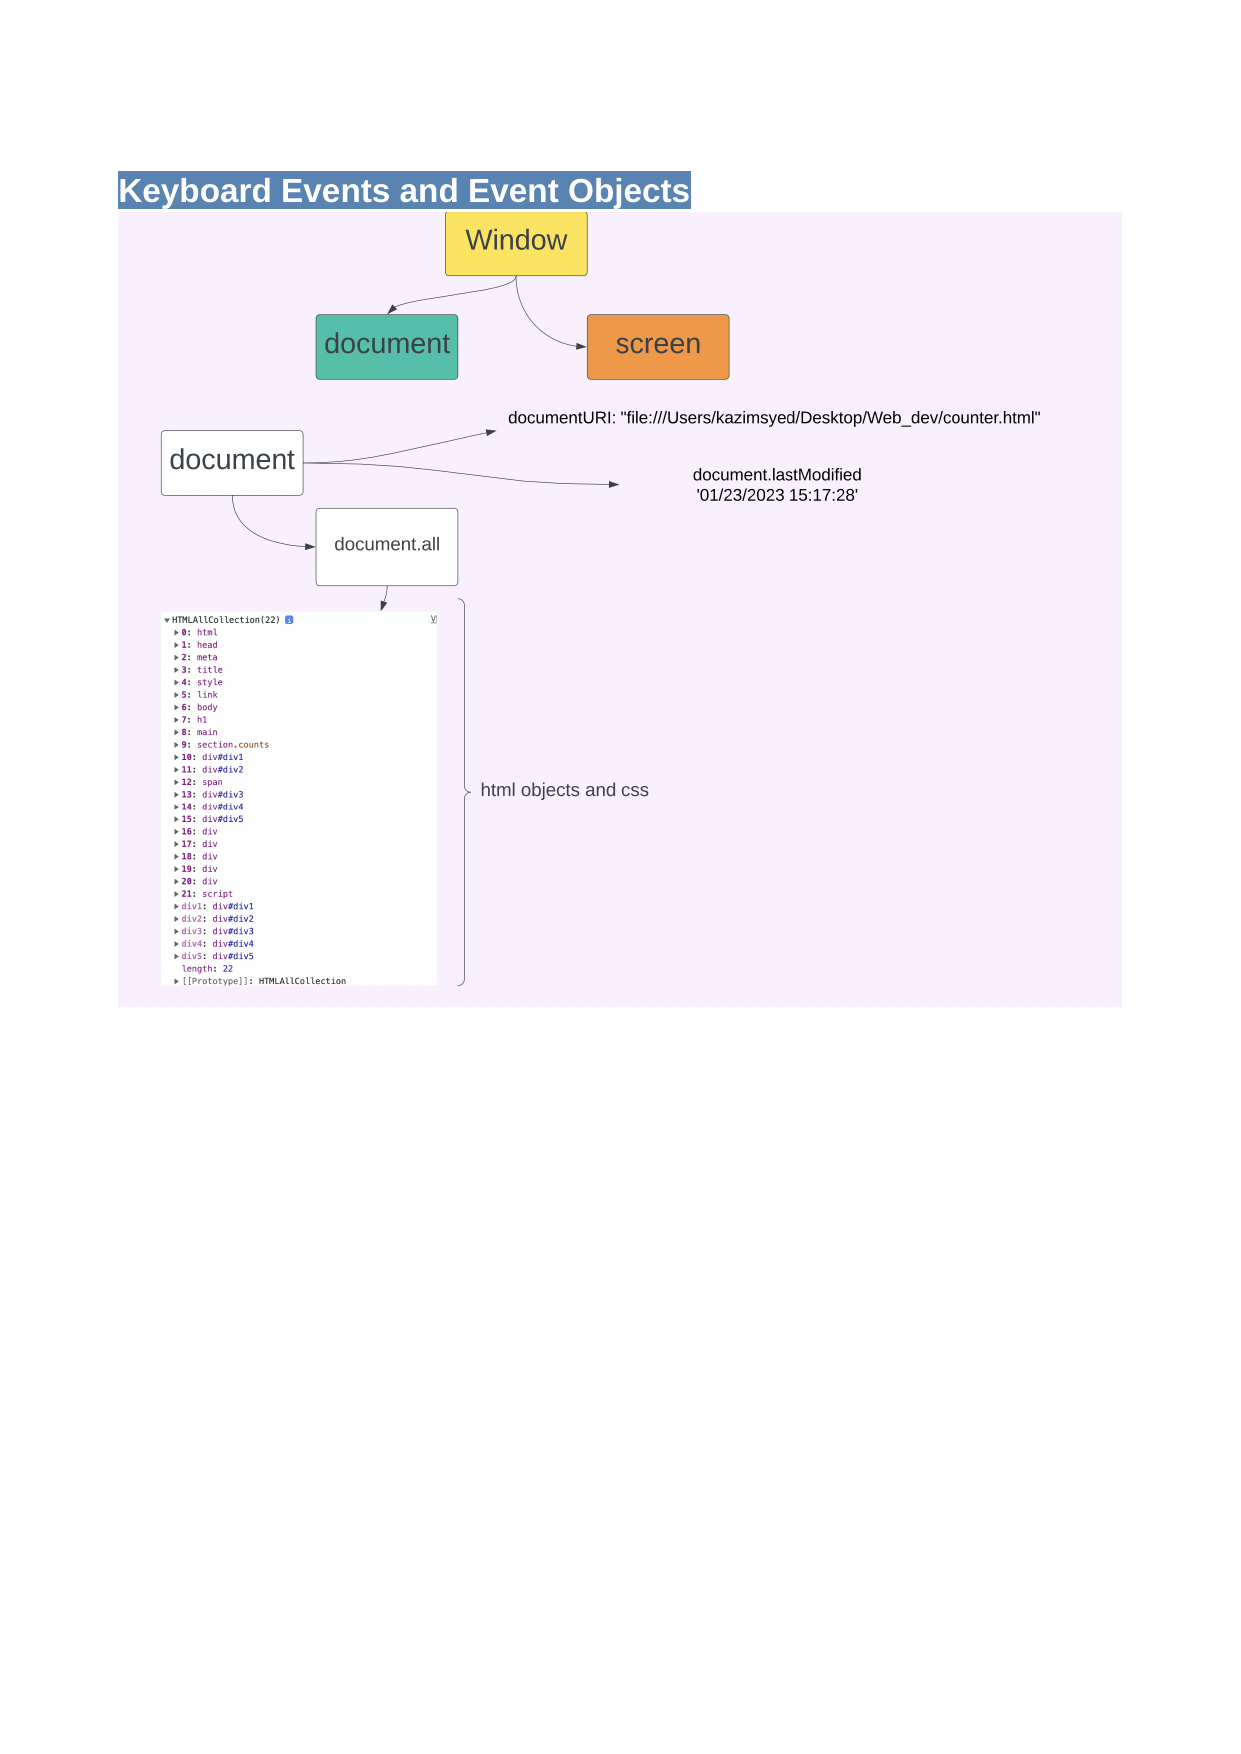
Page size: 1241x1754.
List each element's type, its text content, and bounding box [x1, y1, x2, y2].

subtitle Keyboard Events and Event Objects [691, 171, 1122, 209]
picture [118, 212, 1123, 1007]
